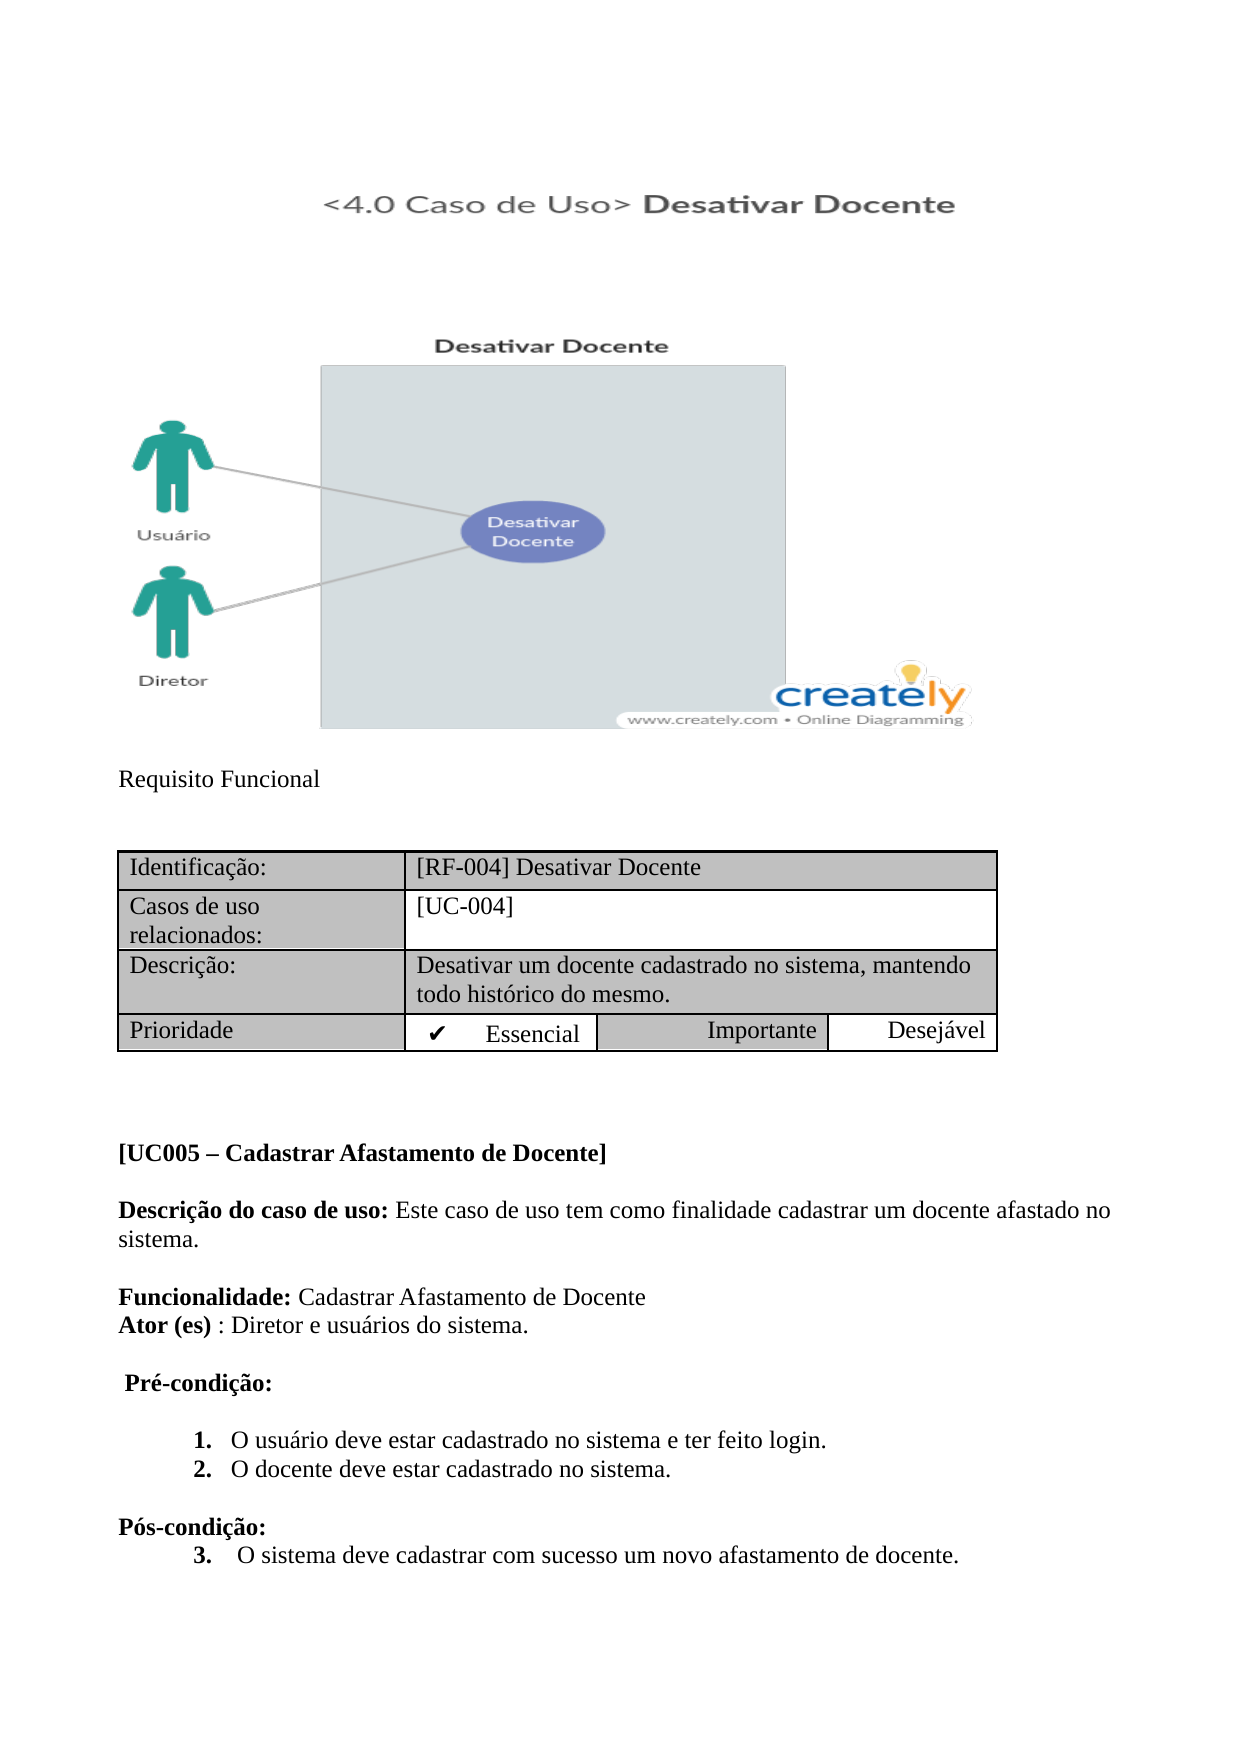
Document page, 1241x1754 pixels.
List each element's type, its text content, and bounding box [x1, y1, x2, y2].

table_cell Desejável [829, 1015, 996, 1049]
text [UC005 – Cadastrar Afastamento de Docente] [118, 1138, 1122, 1167]
text Ator (es) : Diretor e usuários do sistema. [118, 1310, 1122, 1339]
list O docente deve estar cadastrado no sistema. [193, 1454, 1122, 1483]
list O usuário deve estar cadastrado no sistema e ter feito login. [193, 1425, 1122, 1454]
table_cell [UC-004] [406, 891, 996, 948]
text Pré-condição: [118, 1368, 1122, 1397]
table_cell Casos de uso relacionados: [119, 891, 404, 948]
table_header Identificação: [119, 853, 404, 889]
table_cell Descrição: [119, 951, 404, 1013]
table_cell ✔ Essencial [406, 1015, 596, 1049]
text Requisito Funcional [118, 764, 1122, 793]
text Descrição do caso de uso: Este caso de uso tem como finalidade cadastrar um docente afastado no sistema. [118, 1195, 1122, 1253]
text Pós-condição: [118, 1512, 1122, 1540]
table_cell Prioridade [119, 1015, 404, 1049]
table_cell Importante [598, 1015, 827, 1049]
list O sistema deve cadastrar com sucesso um novo afastamento de docente. [193, 1540, 1122, 1569]
table_header [RF-004] Desativar Docente [406, 853, 996, 889]
table_cell Desativar um docente cadastrado no sistema, mantendo todo histórico do mesmo. [406, 951, 996, 1013]
text Funcionalidade: Cadastrar Afastamento de Docente [118, 1282, 1122, 1310]
